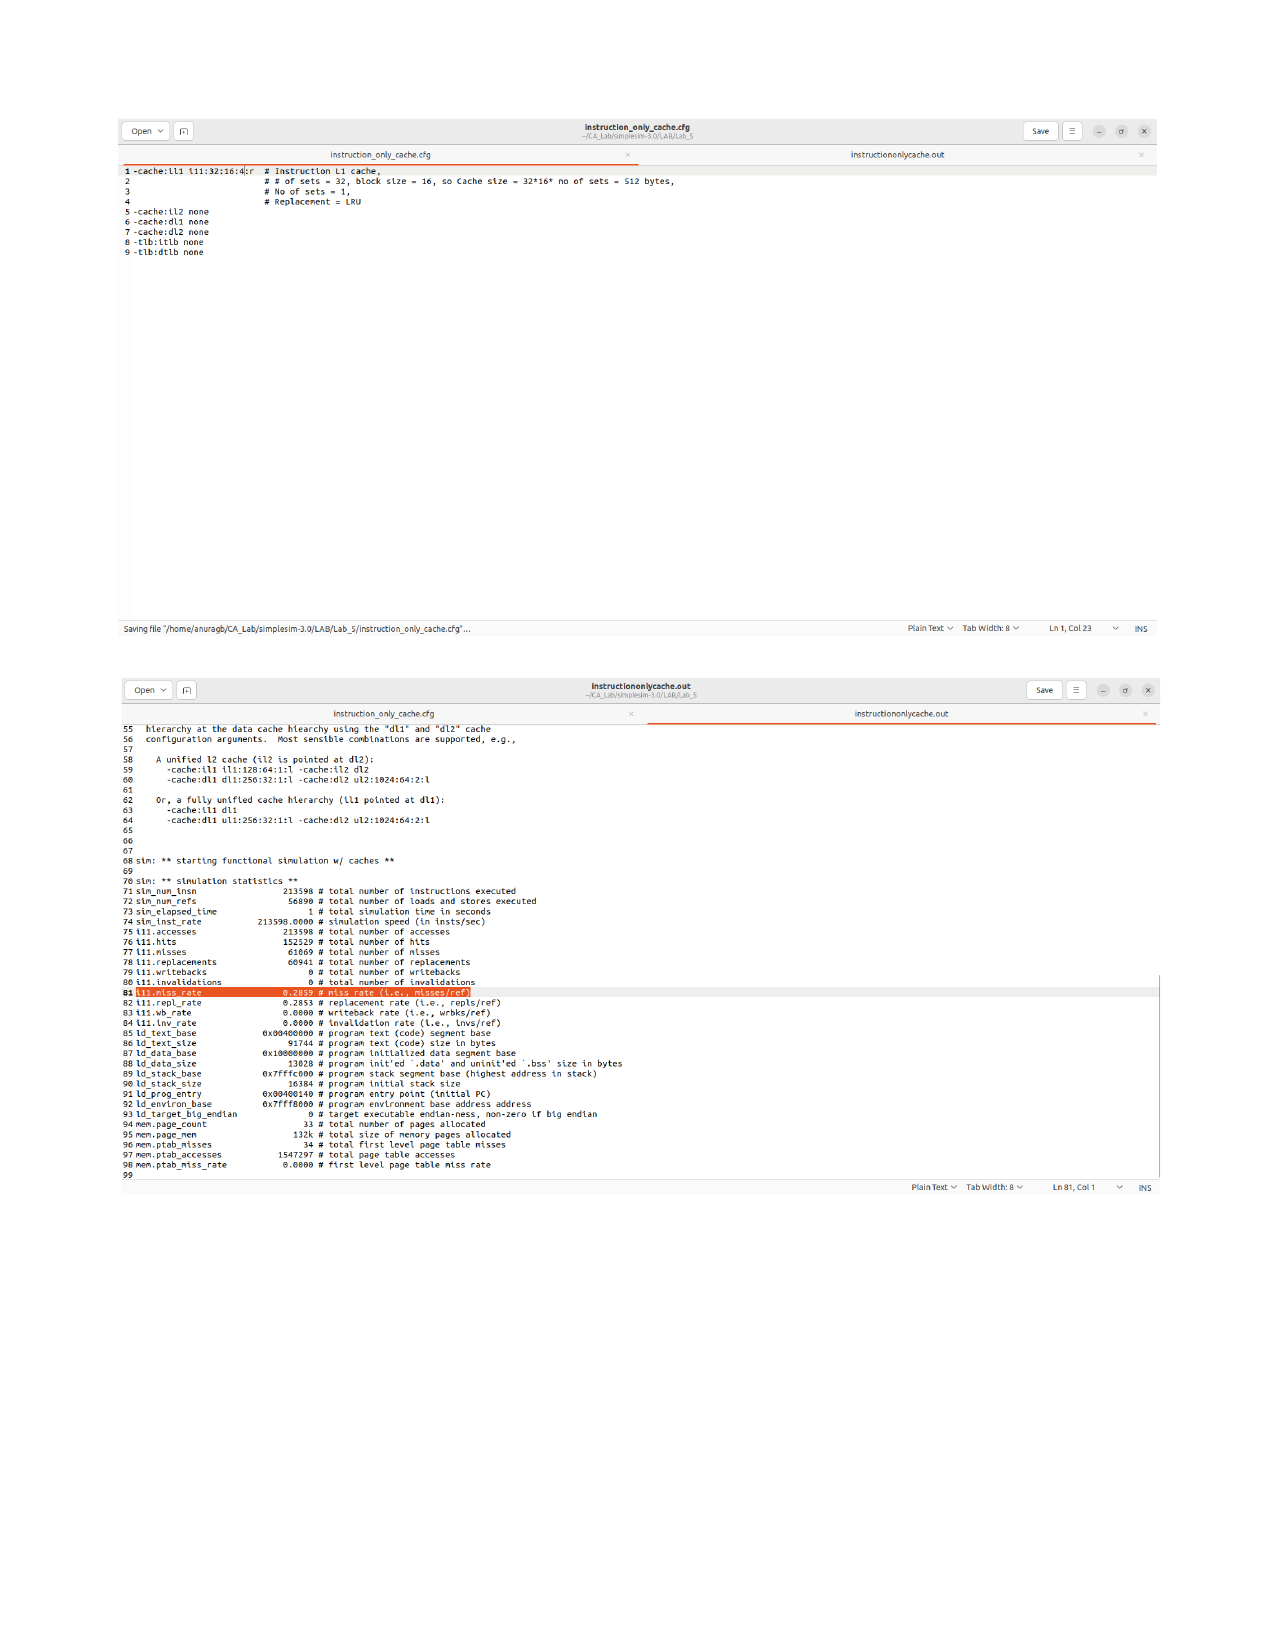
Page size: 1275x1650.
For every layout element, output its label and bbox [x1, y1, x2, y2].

picture [121, 677, 1161, 1195]
picture [118, 118, 1157, 636]
